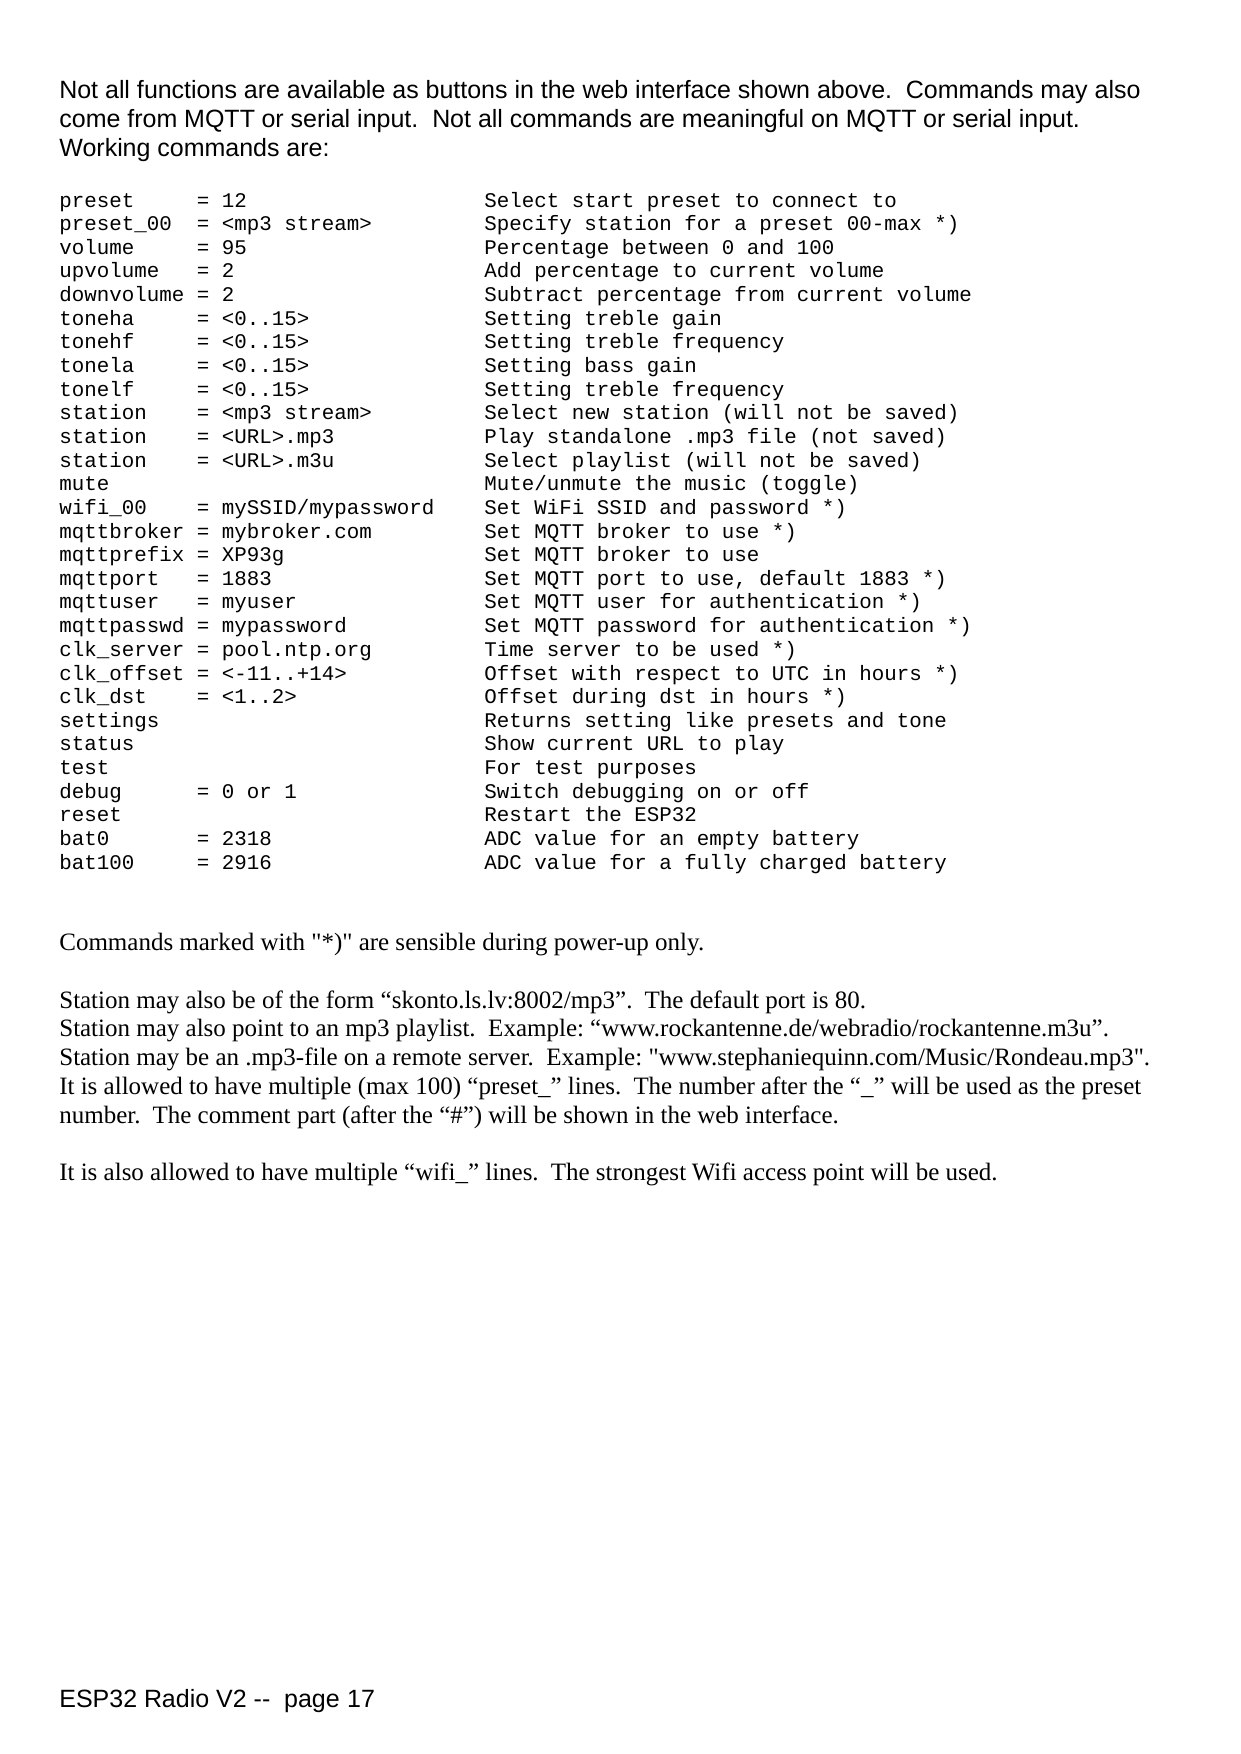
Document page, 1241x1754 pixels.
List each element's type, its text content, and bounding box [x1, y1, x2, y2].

text mqttuser = myuser Set MQTT user for authentication *) [59, 592, 1181, 615]
text wifi_00 = mySSID/mypassword Set WiFi SSID and password *) [59, 497, 1181, 521]
text bat100 = 2916 ADC value for a fully charged battery [59, 852, 1181, 875]
text mqttport = 1883 Set MQTT port to use, default 1883 *) [59, 568, 1181, 592]
text mute Mute/unmute the music (toggle) [59, 473, 1181, 497]
text bat0 = 2318 ADC value for an empty battery [59, 828, 1181, 852]
text Station may be an .mp3-file on a remote server. Example: "www.stephaniequinn.com/Music/Rondeau.mp3". [59, 1042, 1181, 1071]
text reset Restart the ESP32 [59, 804, 1181, 828]
text mqttprefix = XP93g Set MQTT broker to use [59, 544, 1181, 568]
text debug = 0 or 1 Switch debugging on or off [59, 781, 1181, 804]
text Station may also point to an mp3 playlist. Example: “www.rockantenne.de/webradio/rockantenne.m3u”. [59, 1013, 1181, 1042]
text Not all functions are available as buttons in the web interface shown above. Commands may also come from MQTT or serial input. Not all commands are meaningful on MQTT or serial input. Working commands are: [59, 75, 1181, 161]
text tonela = <0..15> Setting bass gain [59, 355, 1181, 379]
text station = <mp3 stream> Select new station (will not be saved) [59, 402, 1181, 426]
text tonelf = <0..15> Setting treble frequency [59, 379, 1181, 402]
text toneha = <0..15> Setting treble gain [59, 308, 1181, 331]
text mqttbroker = mybroker.com Set MQTT broker to use *) [59, 521, 1181, 544]
text It is also allowed to have multiple “wifi_” lines. The strongest Wifi access point will be used. [59, 1157, 1181, 1186]
text tonehf = <0..15> Setting treble frequency [59, 331, 1181, 355]
text mqttpasswd = mypassword Set MQTT password for authentication *) [59, 615, 1181, 639]
text preset = 12 Select start preset to connect to [59, 189, 1181, 213]
text clk_dst = <1..2> Offset during dst in hours *) [59, 686, 1181, 710]
text volume = 95 Percentage between 0 and 100 [59, 237, 1181, 261]
text downvolume = 2 Subtract percentage from current volume [59, 284, 1181, 308]
text Station may also be of the form “skonto.ls.lv:8002/mp3”. The default port is 80. [59, 985, 1181, 1013]
text status Show current URL to play [59, 733, 1181, 757]
text station = <URL>.m3u Select playlist (will not be saved) [59, 450, 1181, 473]
text settings Returns setting like presets and tone [59, 710, 1181, 733]
text preset_00 = <mp3 stream> Specify station for a preset 00-max *) [59, 213, 1181, 237]
text station = <URL>.mp3 Play standalone .mp3 file (not saved) [59, 426, 1181, 450]
text It is allowed to have multiple (max 100) “preset_” lines. The number after the “_” will be used as the preset number. The comment part (after the “#”) will be shown in the web interface. [59, 1071, 1181, 1157]
text clk_server = pool.ntp.org Time server to be used *) [59, 639, 1181, 662]
text upvolume = 2 Add percentage to current volume [59, 261, 1181, 284]
text Commands marked with "*)" are sensible during power-up only. [59, 927, 1181, 956]
text clk_offset = <-11..+14> Offset with respect to UTC in hours *) [59, 662, 1181, 686]
text test For test purposes [59, 757, 1181, 781]
